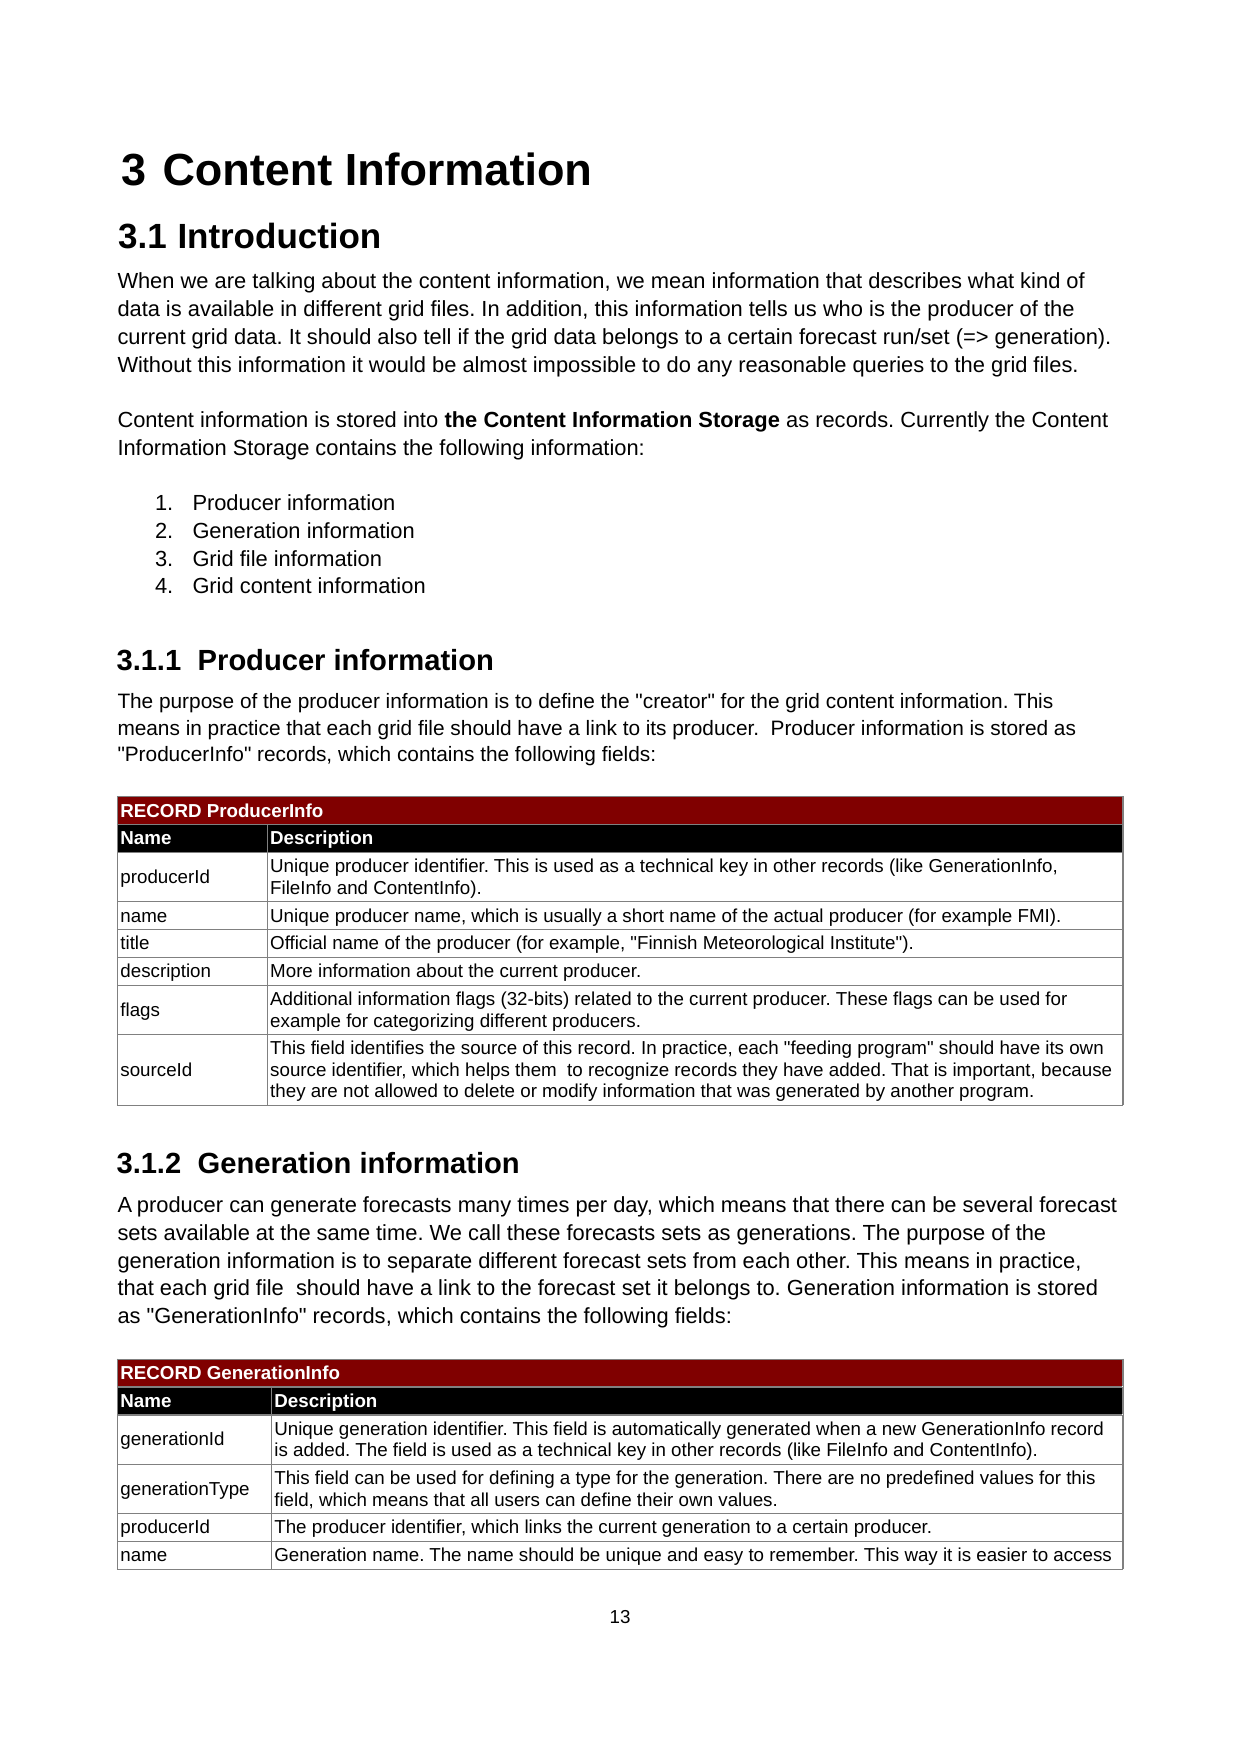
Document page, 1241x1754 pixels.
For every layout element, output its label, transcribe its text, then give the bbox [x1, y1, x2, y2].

table_cell Unique producer identifier. This is used as a technical key in other records (like GenerationInfo, FileInfo and ContentInfo). [268, 853, 1122, 901]
text The purpose of the producer information is to define the "creator" for the grid content information. This means in practice that each grid file should have a link to its producer. Producer information is stored as "ProducerInfo" records, which contains the following fields: [117, 689, 1122, 766]
subtitle Generation information [108, 1146, 1122, 1180]
table_header RECORD GenerationInfo [118, 1360, 1122, 1386]
table_cell generationType [118, 1465, 271, 1513]
list Grid file information [155, 546, 1122, 571]
table_cell Name [118, 825, 267, 852]
table_cell Description [272, 1388, 1122, 1414]
table_cell producerId [118, 853, 267, 901]
table_cell sourceId [118, 1035, 267, 1105]
table_cell generationId [118, 1416, 271, 1463]
list Grid content information [155, 573, 1122, 598]
table_cell More information about the current producer. [268, 958, 1122, 984]
text A producer can generate forecasts many times per day, which means that there can be several forecast sets available at the same time. We call these forecasts sets as generations. The purpose of the generation information is to separate different forecast sets from each other. This means in practice, that each grid file should have a link to the forecast set it belongs to. Generation information is stored as "GenerationInfo" records, which contains the following fields: [117, 1192, 1122, 1328]
table_cell description [118, 958, 267, 984]
text When we are talking about the content information, we mean information that describes what kind of data is available in different grid files. In addition, this information tells us who is the producer of the current grid data. It should also tell if the grid data belongs to a certain forecast run/set (=> generation). Without this information it would be almost impossible to do any reasonable queries to the grid files. [117, 268, 1122, 377]
table_cell Generation name. The name should be unique and easy to remember. This way it is easier to access [272, 1542, 1122, 1568]
subtitle Introduction [108, 216, 1122, 256]
table_cell Additional information flags (32-bits) related to the current producer. These flags can be used for example for categorizing different producers. [268, 986, 1122, 1034]
table_cell This field can be used for defining a type for the generation. There are no predefined values for this field, which means that all users can define their own values. [272, 1465, 1122, 1513]
table_cell Description [268, 825, 1122, 852]
list Producer information [155, 490, 1122, 515]
table_cell flags [118, 986, 267, 1034]
table_cell Name [118, 1388, 271, 1414]
table_cell name [118, 1542, 271, 1568]
table_cell producerId [118, 1514, 271, 1541]
table_cell Unique producer name, which is usually a short name of the actual producer (for example FMI). [268, 902, 1122, 929]
text Content information is stored into the Content Information Storage as records. Currently the Content Information Storage contains the following information: [117, 407, 1122, 460]
table_cell This field identifies the source of this record. In practice, each "feeding program" should have its own source identifier, which helps them to recognize records they have added. That is important, because they are not allowed to delete or modify information that was generated by another program. [268, 1035, 1122, 1105]
table_cell Unique generation identifier. This field is automatically generated when a new GenerationInfo record is added. The field is used as a technical key in other records (like FileInfo and ContentInfo). [272, 1416, 1122, 1463]
table_cell name [118, 902, 267, 929]
table_cell The producer identifier, which links the current generation to a certain producer. [272, 1514, 1122, 1541]
table_header RECORD ProducerInfo [118, 797, 1122, 824]
table_cell title [118, 930, 267, 957]
subtitle Producer information [108, 643, 1122, 677]
table_cell Official name of the producer (for example, "Finnish Meteorological Institute"). [268, 930, 1122, 957]
subtitle Content Information [108, 143, 1122, 195]
list Generation information [155, 518, 1122, 543]
